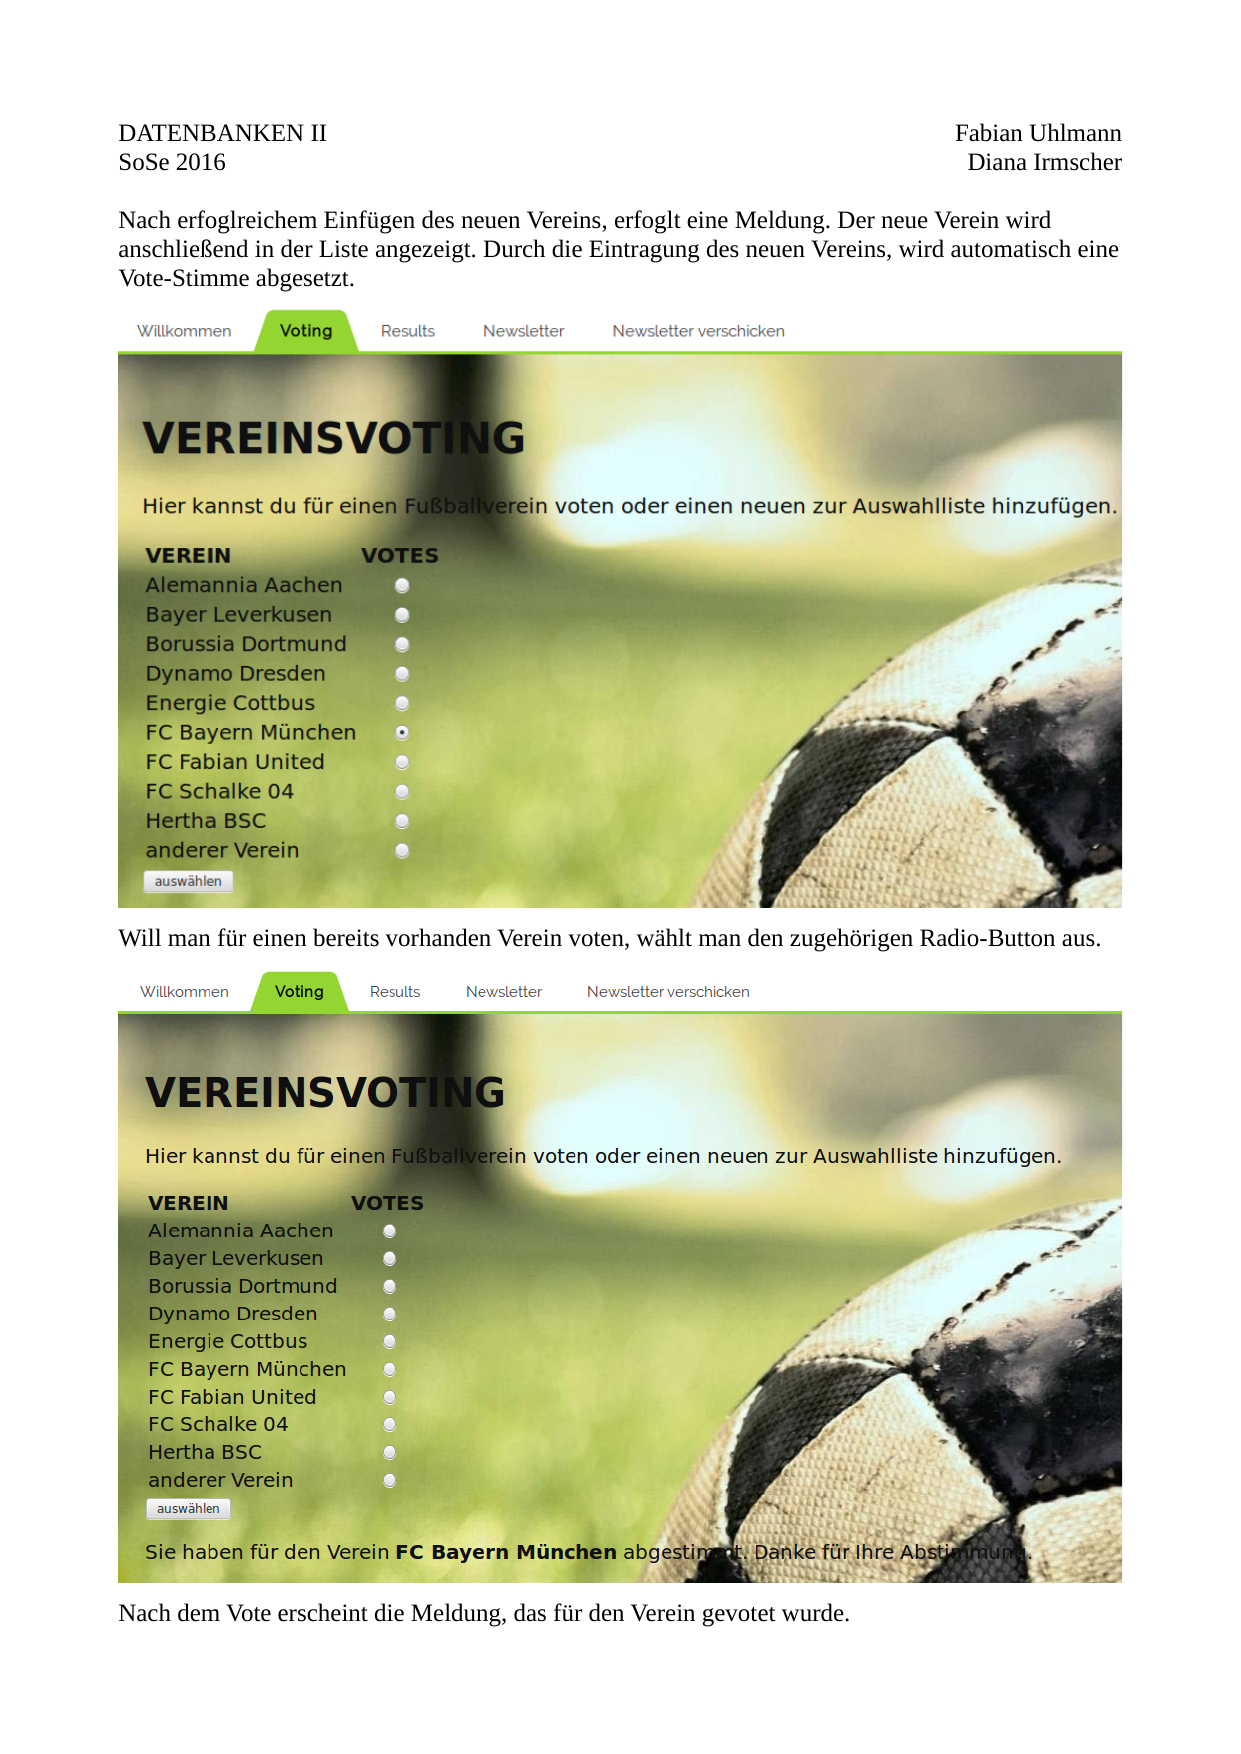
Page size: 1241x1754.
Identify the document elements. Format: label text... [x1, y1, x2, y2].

picture [118, 306, 1123, 908]
text Nach erfoglreichem Einfügen des neuen Vereins, erfoglt eine Meldung. Der neue Verein wird anschließend in der Liste angezeigt. Durch die Eintragung des neuen Vereins, wird automatisch eine Vote-Stimme abgesetzt. [118, 205, 1122, 291]
picture [118, 966, 1123, 1583]
text Will man für einen bereits vorhanden Verein voten, wählt man den zugehörigen Radio-Button aus. [118, 923, 1122, 951]
text Nach dem Vote erscheint die Meldung, das für den Verein gevotet wurde. [118, 1598, 1122, 1627]
